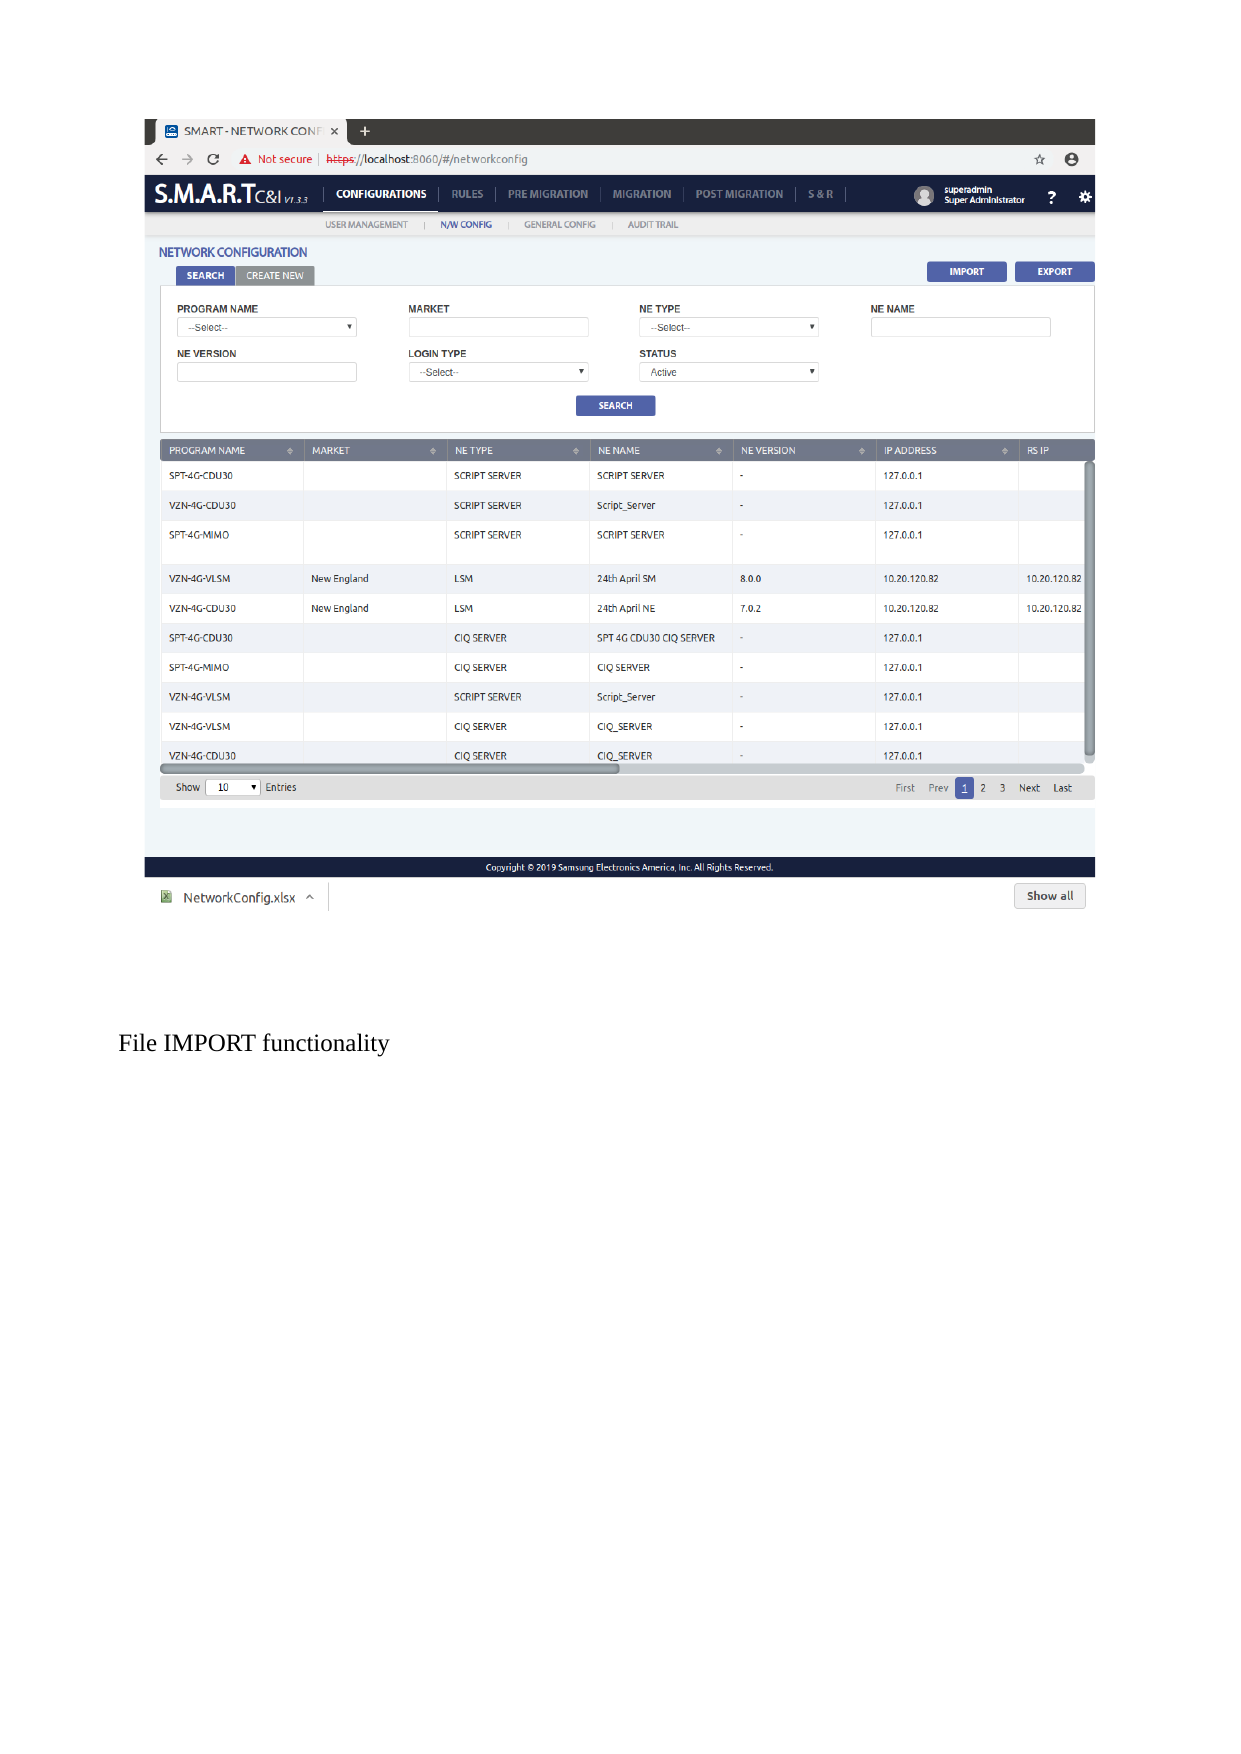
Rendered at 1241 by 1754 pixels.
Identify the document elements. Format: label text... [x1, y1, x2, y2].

text File IMPORT functionality [118, 1028, 1122, 1057]
picture [144, 119, 1096, 914]
